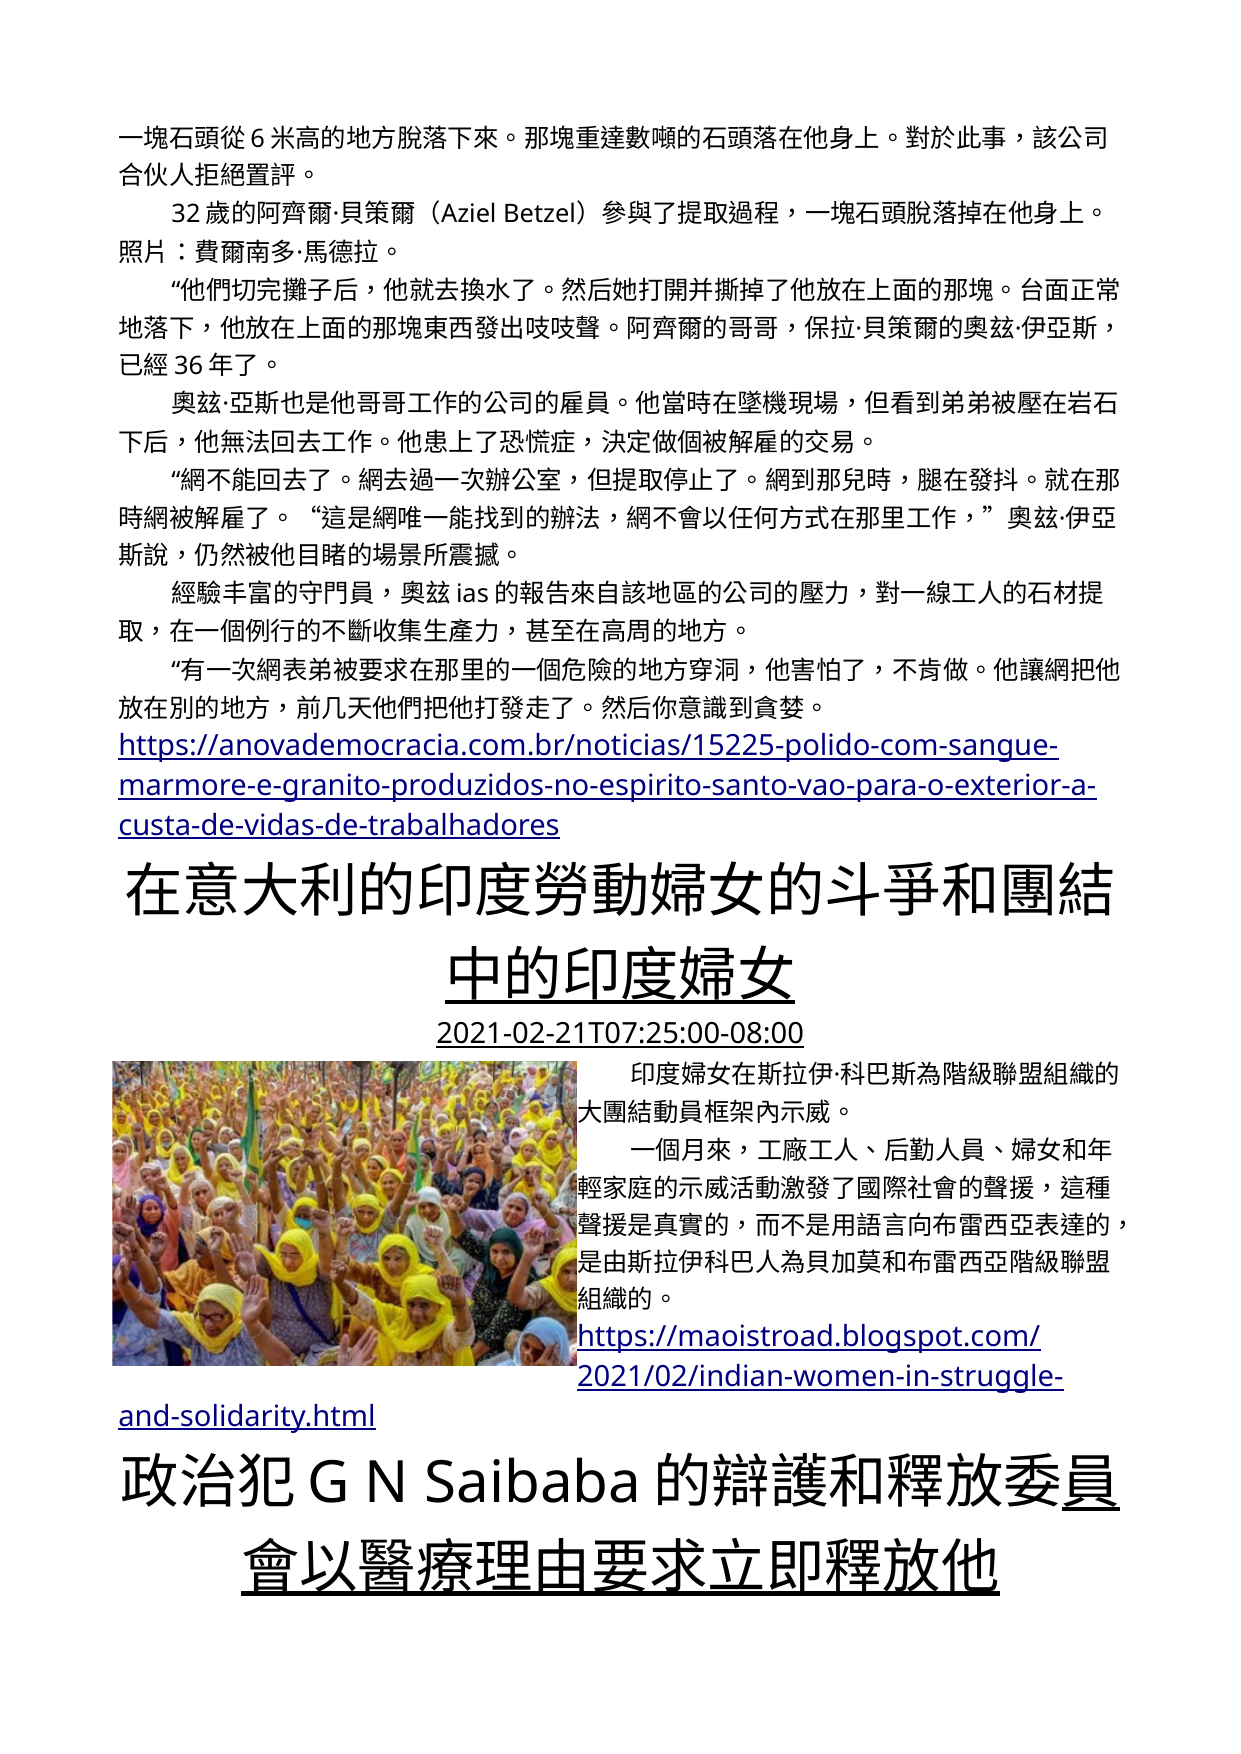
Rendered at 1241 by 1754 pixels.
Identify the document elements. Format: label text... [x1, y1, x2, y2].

text 奧玆·亞斯也是他哥哥工作的公司的雇員。他當時在墜機現場，但看到弟弟被壓在岩石下后，他無法回去工作。他患上了恐慌症，決定做個被解雇的交易。 [118, 382, 1122, 458]
text “網不能回去了。網去過一次辦公室，但提取停止了。網到那兒時，腿在發抖。就在那時網被解雇了。“這是網唯一能找到的辦法，網不會以任何方式在那里工作，”奧玆·伊亞斯說，仍然被他目睹的場景所震撼。 [118, 458, 1122, 572]
text 在意大利的印度勞動婦女的斗爭和團結中的印度婦女 [118, 843, 1122, 1012]
text 經驗丰富的守門員，奧玆ias的報告來自該地區的公司的壓力，對一線工人的石材提取，在一個例行的不斷收集生產力，甚至在高周的地方。 [118, 572, 1122, 648]
picture [112, 1061, 577, 1366]
text 2021-02-21T07:25:00-08:00 [118, 1012, 1122, 1052]
text https://maoistroad.blogspot.com/2021/02/indian-women-in-struggle-and-solidarity.html [118, 1315, 1122, 1434]
text 一個月來，工廠工人、后勤人員、婦女和年輕家庭的示威活動激發了國際社會的聲援，這種聲援是真實的，而不是用語言向布雷西亞表達的，是由斯拉伊科巴人為貝加莫和布雷西亞階級聯盟組織的。 [577, 1129, 1122, 1315]
text 印度婦女在斯拉伊·科巴斯為階級聯盟組織的大團結動員框架內示威。 [118, 1052, 1122, 1129]
text 在釆石場，尸體被壓碎的受害者之一是32歲的Aziel Betzel，他在Mont D'Gold Mineration公司的新威尼斯市。根據消防部門的官員報告，Aziel參與了花崗岩開釆過程，一塊石頭從6米高的地方脫落下來。那塊重達數噸的石頭落在他身上。對於此事，該公司合伙人拒絕置評。 [118, 118, 1122, 192]
text https://anovademocracia.com.br/noticias/15225-polido-com-sangue-marmore-e-granito-produzidos-no-espirito-santo-vao-para-o-exterior-a-custa-de-vidas-de-trabalhadores [118, 724, 1122, 843]
text 32歲的阿齊爾·貝策爾（Aziel Betzel）參與了提取過程，一塊石頭脫落掉在他身上。照片：費爾南多·馬德拉。 [118, 192, 1122, 268]
text 政治犯G N Saibaba的辯護和釋放委員會以醫療理由要求立即釋放他 [118, 1434, 1122, 1604]
text “有一次網表弟被要求在那里的一個危險的地方穿洞，他害怕了，不肯做。他讓網把他放在別的地方，前几天他們把他打發走了。然后你意識到貪婪。 [118, 648, 1122, 724]
text “他們切完攤子后，他就去換水了。然后她打開并撕掉了他放在上面的那塊。台面正常地落下，他放在上面的那塊東西發出吱吱聲。阿齊爾的哥哥，保拉·貝策爾的奧玆·伊亞斯，已經36年了。 [118, 268, 1122, 382]
